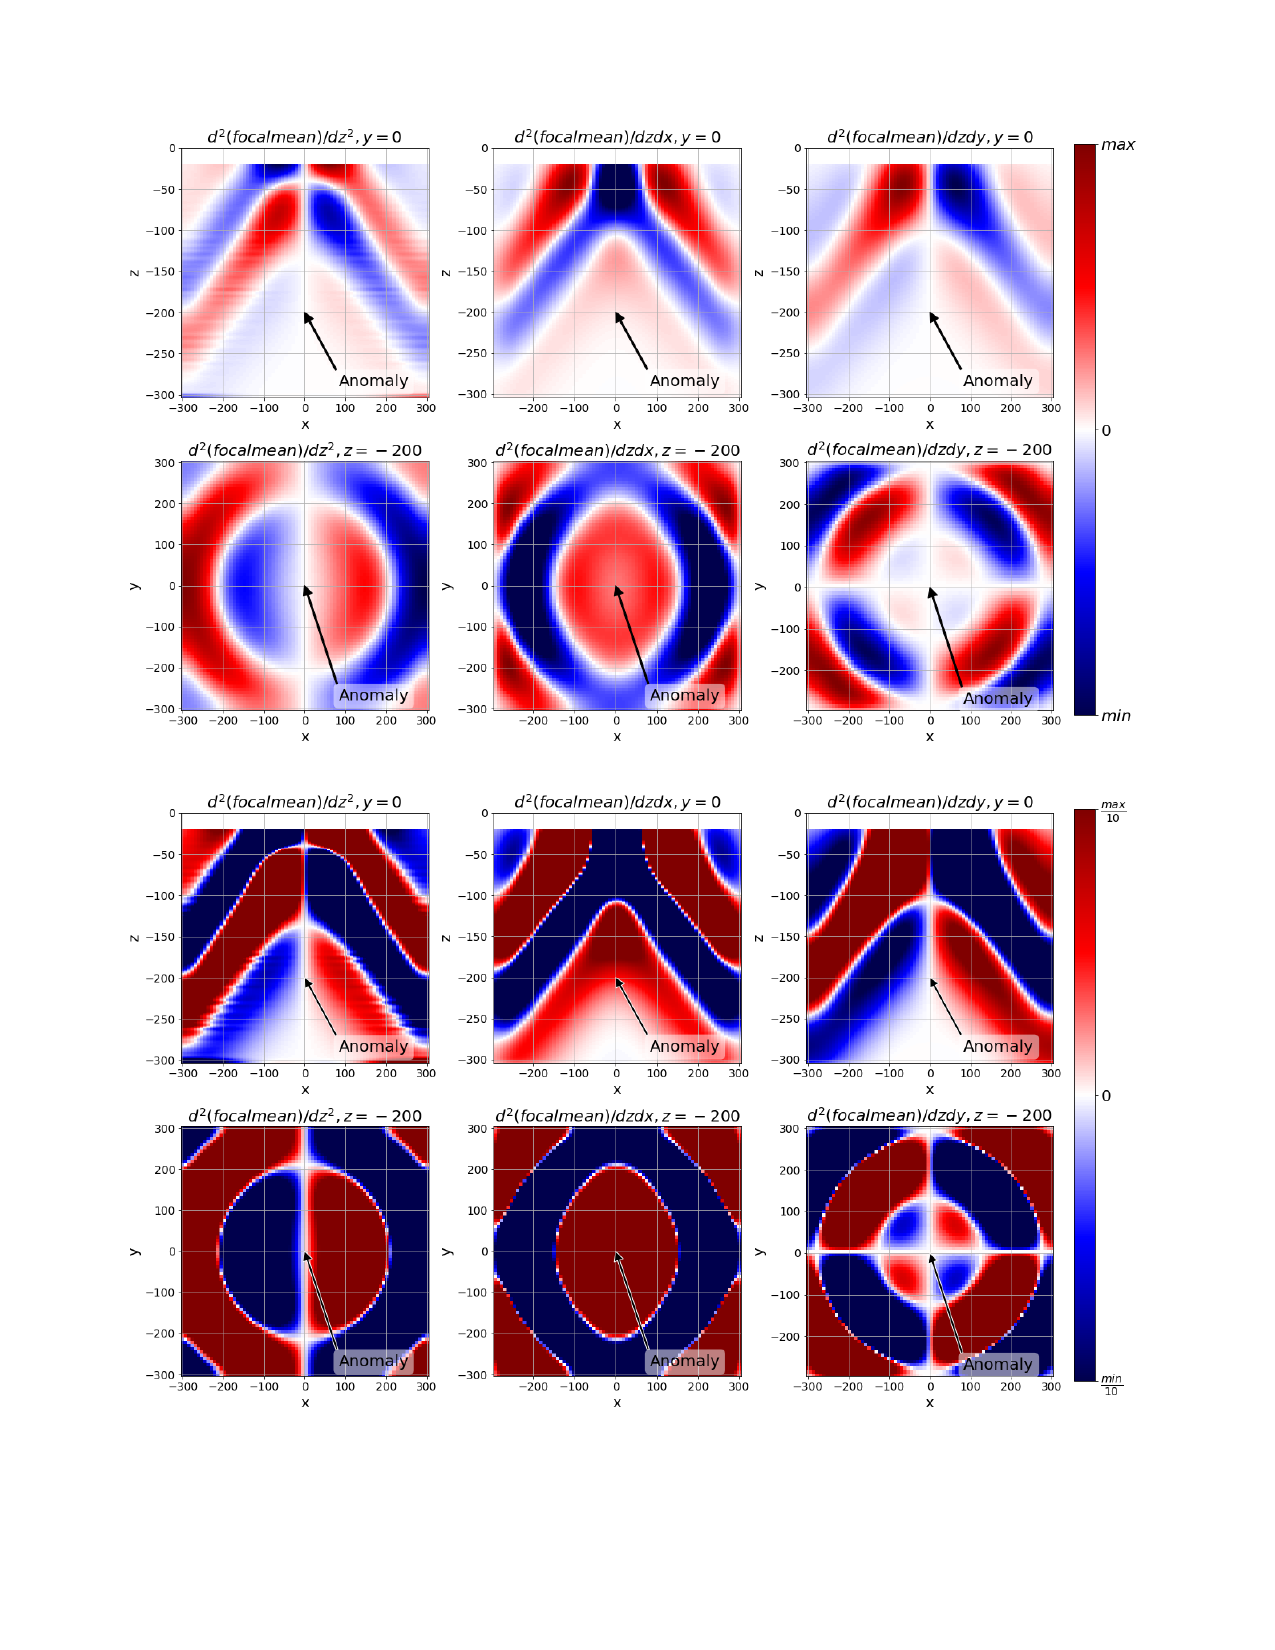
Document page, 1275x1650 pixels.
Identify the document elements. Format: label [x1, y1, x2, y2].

picture [118, 118, 1157, 753]
picture [118, 784, 1157, 1419]
